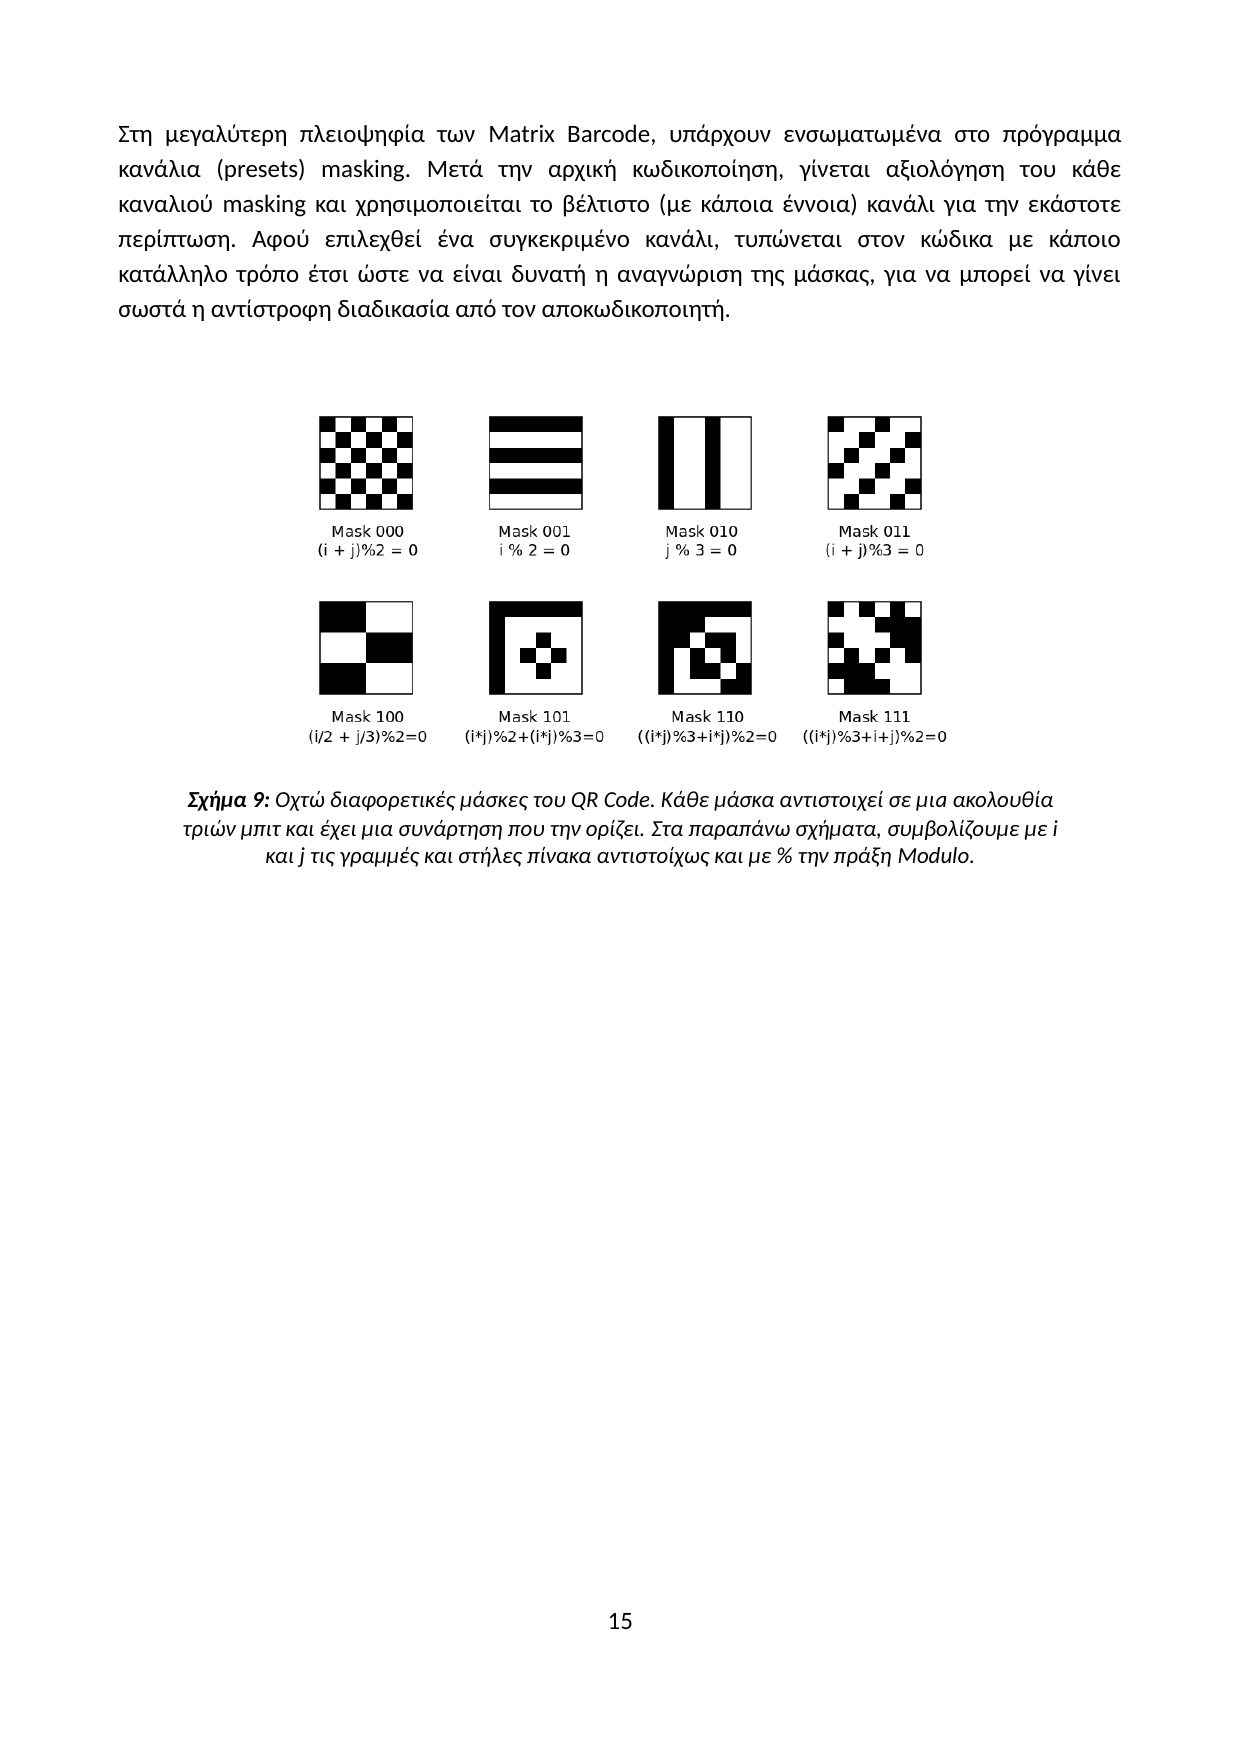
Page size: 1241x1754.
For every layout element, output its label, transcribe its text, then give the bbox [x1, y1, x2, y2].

text Σχήμα 9: Οχτώ διαφορετικές μάσκες του QR Code. Κάθε μάσκα αντιστοιχεί σε μιa ακολουθία τριών μπιτ και έχει μια συνάρτηση που την ορίζει. Στα παραπάνω σχήματα, συμβολίζουμε με i και j τις γραμμές και στήλες πίνακα αντιστοίχως και με % την πράξη Modulo. [179, 355, 1061, 870]
picture [258, 355, 982, 786]
text Στη μεγαλύτερη πλειοψηφία των Matrix Barcode, υπάρχουν ενσωματωμένα στο πρόγραμμα κανάλια (presets) masking. Μετά την αρχική κωδικοποίηση, γίνεται αξιολόγηση του κάθε καναλιού masking και χρησιμοποιείται το βέλτιστο (με κάποια έννοια) κανάλι για την εκάστοτε περίπτωση. Αφού επιλεχθεί ένα συγκεκριμένο κανάλι, τυπώνεται στον κώδικα με κάποιο κατάλληλο τρόπο έτσι ώστε να είναι δυνατή η αναγνώριση της μάσκας, για να μπορεί να γίνει σωστά η αντίστροφη διαδικασία από τον αποκωδικοποιητή. [118, 118, 1122, 324]
